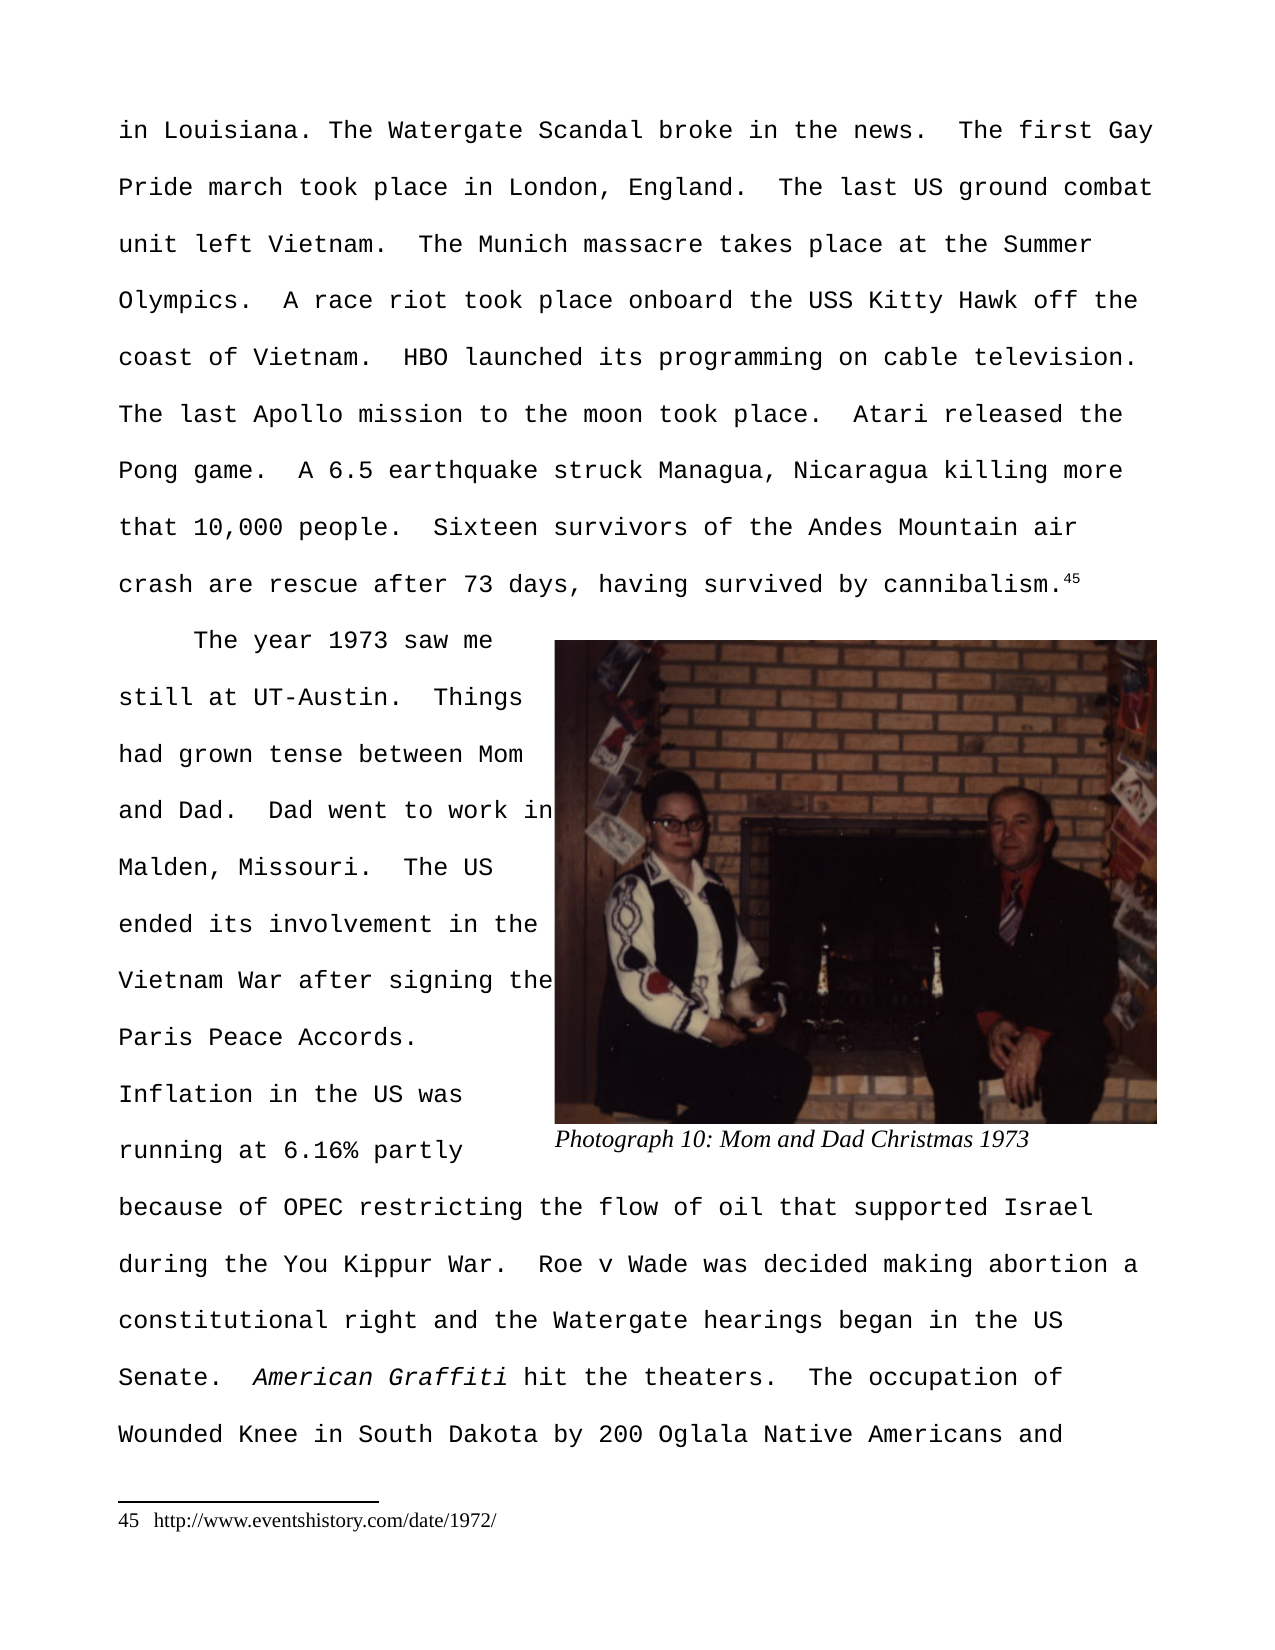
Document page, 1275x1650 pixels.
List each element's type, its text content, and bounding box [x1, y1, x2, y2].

picture [554, 640, 1157, 1124]
text in Louisiana. The Watergate Scandal broke in the news. The first Gay Pride march took place in London, England. The last US ground combat unit left Vietnam. The Munich massacre takes place at the Summer Olympics. A race riot took place onboard the USS Kitty Hawk off the coast of Vietnam. HBO launched its programming on cable television. The last Apollo mission to the moon took place. Atari released the Pong game. A 6.5 earthquake struck Managua, Nicaragua killing more that 10,000 people. Sixteen survivors of the Andes Mountain air crash are rescue after 73 days, having survived by cannibalism. [118, 118, 1157, 600]
text http://www.eventshistory.com/date/1972/ [118, 1508, 1157, 1532]
text The year 1973 saw me still at UT-Austin. Things had grown tense between Mom and Dad. Dad went to work in Malden, Missouri. The US ended its involvement in the Vietnam War after signing the Paris Peace Accords. Inflation in the US was running at 6.16% partly because of OPEC restricting the flow of oil that supported Israel during the You Kippur War. Roe v Wade was decided making abortion a constitutional right and the Watergate hearings began in the US Senate. American Graffiti hit the theaters. The occupation of Wounded Knee in South Dakota by 200 Oglala Native Americans and [118, 628, 1157, 1450]
text Photograph 10: Mom and Dad Christmas 1973 [554, 1124, 1157, 1152]
